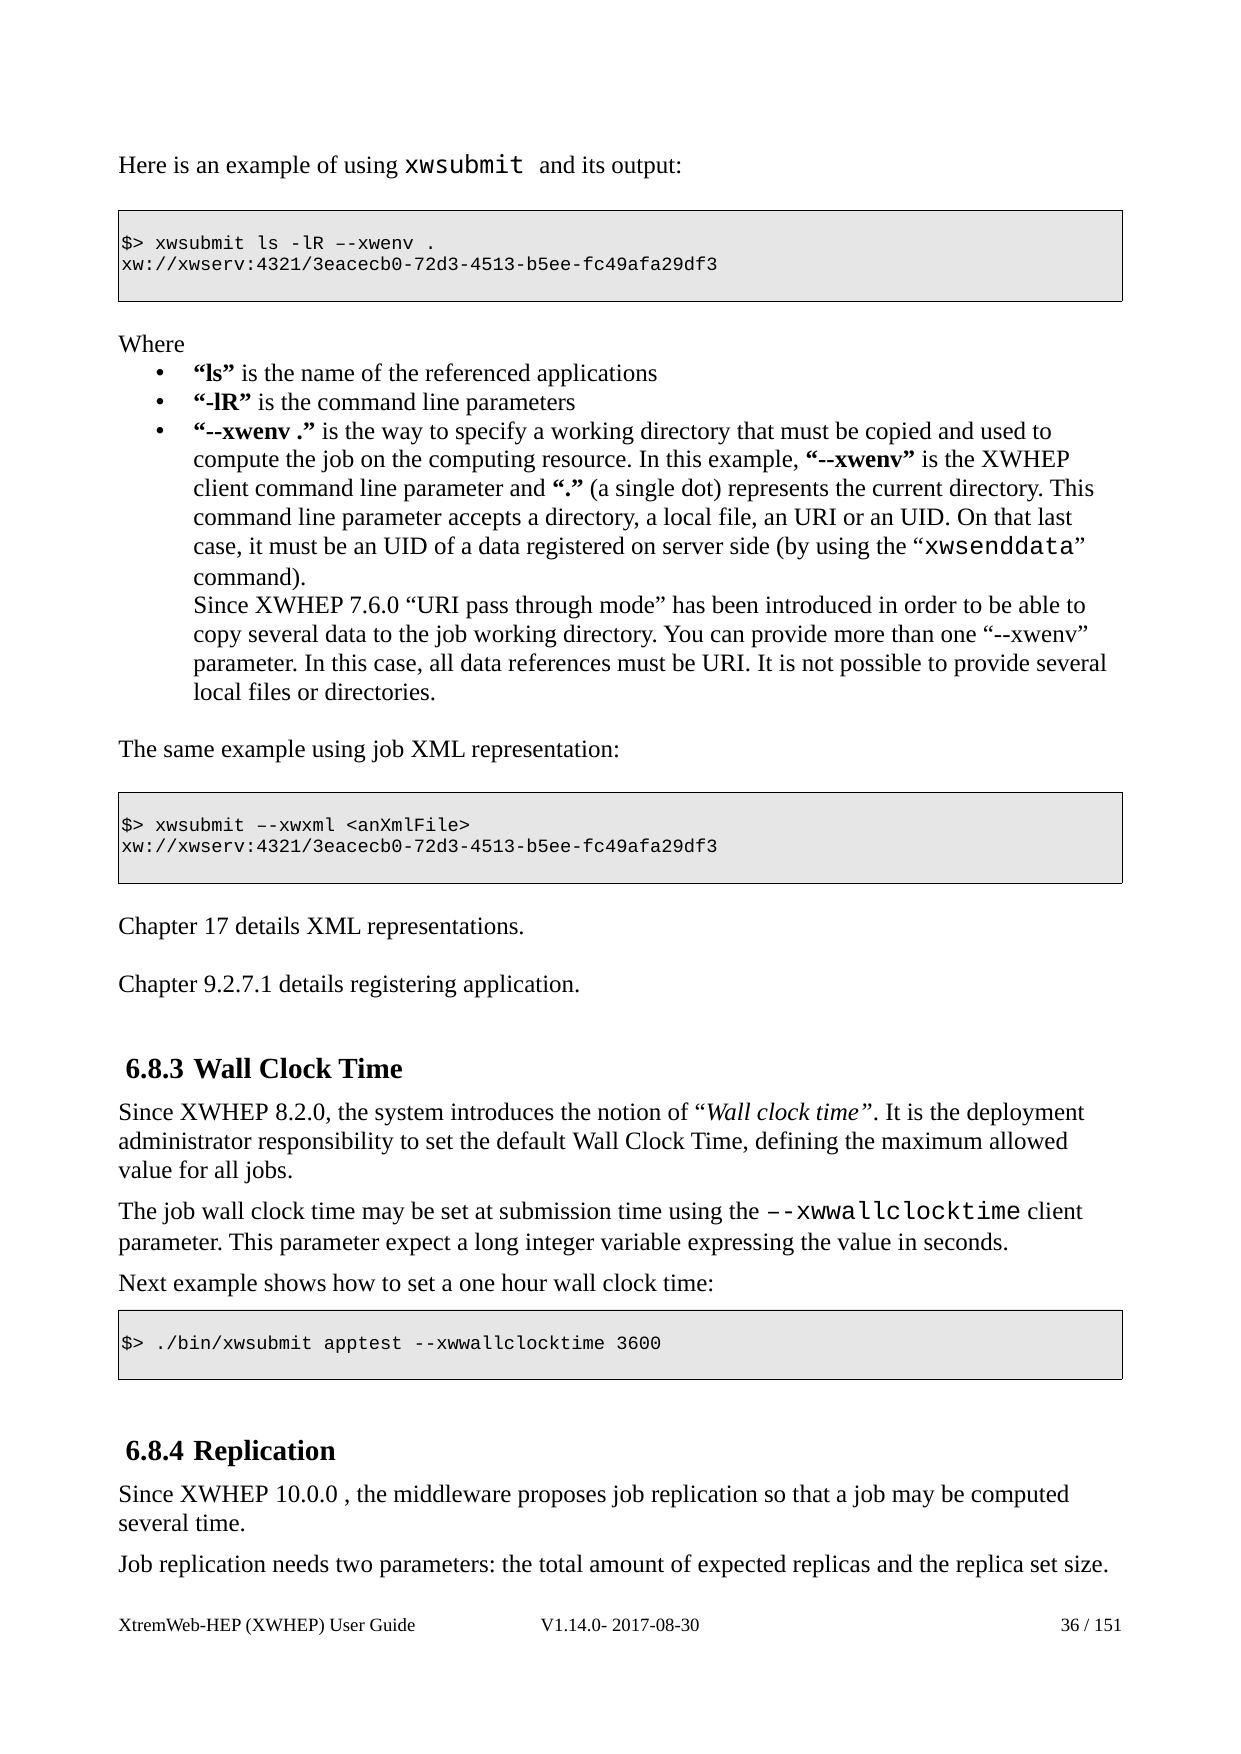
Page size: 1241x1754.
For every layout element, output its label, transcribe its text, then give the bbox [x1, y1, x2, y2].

text Here is an example of using xwsubmit and its output: [118, 147, 1122, 181]
text Job replication needs two parameters: the total amount of expected replicas and the replica set size. [118, 1549, 1122, 1578]
text $> xwsubmit ls -lR –-xwenv . xw://xwserv:4321/3eacecb0-72d3-4513-b5ee-fc49afa29df3 [119, 231, 1122, 273]
text Next example shows how to set a one hour wall clock time: [118, 1268, 1122, 1297]
text Since XWHEP 8.2.0, the system introduces the notion of “Wall clock time”. It is the deployment administrator responsibility to set the default Wall Clock Time, defining the maximum allowed value for all jobs. [118, 1097, 1122, 1184]
text The job wall clock time may be set at submission time using the –-xwwallclocktime client parameter. This parameter expect a long integer variable expressing the value in seconds. [118, 1196, 1122, 1256]
text Where [118, 329, 1122, 358]
text The same example using job XML representation: [118, 734, 1122, 763]
text Chapter 17 details XML representations. [118, 911, 1122, 940]
list “ls” is the name of the referenced applications [156, 358, 1122, 387]
subtitle Wall Clock Time [118, 1051, 1122, 1085]
text $> xwsubmit –-xwxml <anXmlFile> xw://xwserv:4321/3eacecb0-72d3-4513-b5ee-fc49afa29df3 [119, 813, 1122, 855]
text $> ./bin/xwsubmit apptest --xwwallclocktime 3600 [119, 1331, 1122, 1352]
text Chapter 9.2.7.1 details registering application. [118, 969, 1122, 998]
list “--xwenv .” is the way to specify a working directory that must be copied and used to compute the job on the computing resource. In this example, “--xwenv” is the XWHEP client command line parameter and “.” (a single dot) represents the current directory. This command line parameter accepts a directory, a local file, an URI or an UID. On that last case, it must be an UID of a data registered on server side (by using the “xwsenddata” command). Since XWHEP 7.6.0 “URI pass through mode” has been introduced in order to be able to copy several data to the job working directory. You can provide more than one “--xwenv” parameter. In this case, all data references must be URI. It is not possible to provide several local files or directories. [156, 416, 1122, 705]
list “-lR” is the command line parameters [156, 387, 1122, 416]
subtitle Replication [118, 1433, 1122, 1467]
text Since XWHEP 10.0.0 , the middleware proposes job replication so that a job may be computed several time. [118, 1479, 1122, 1537]
